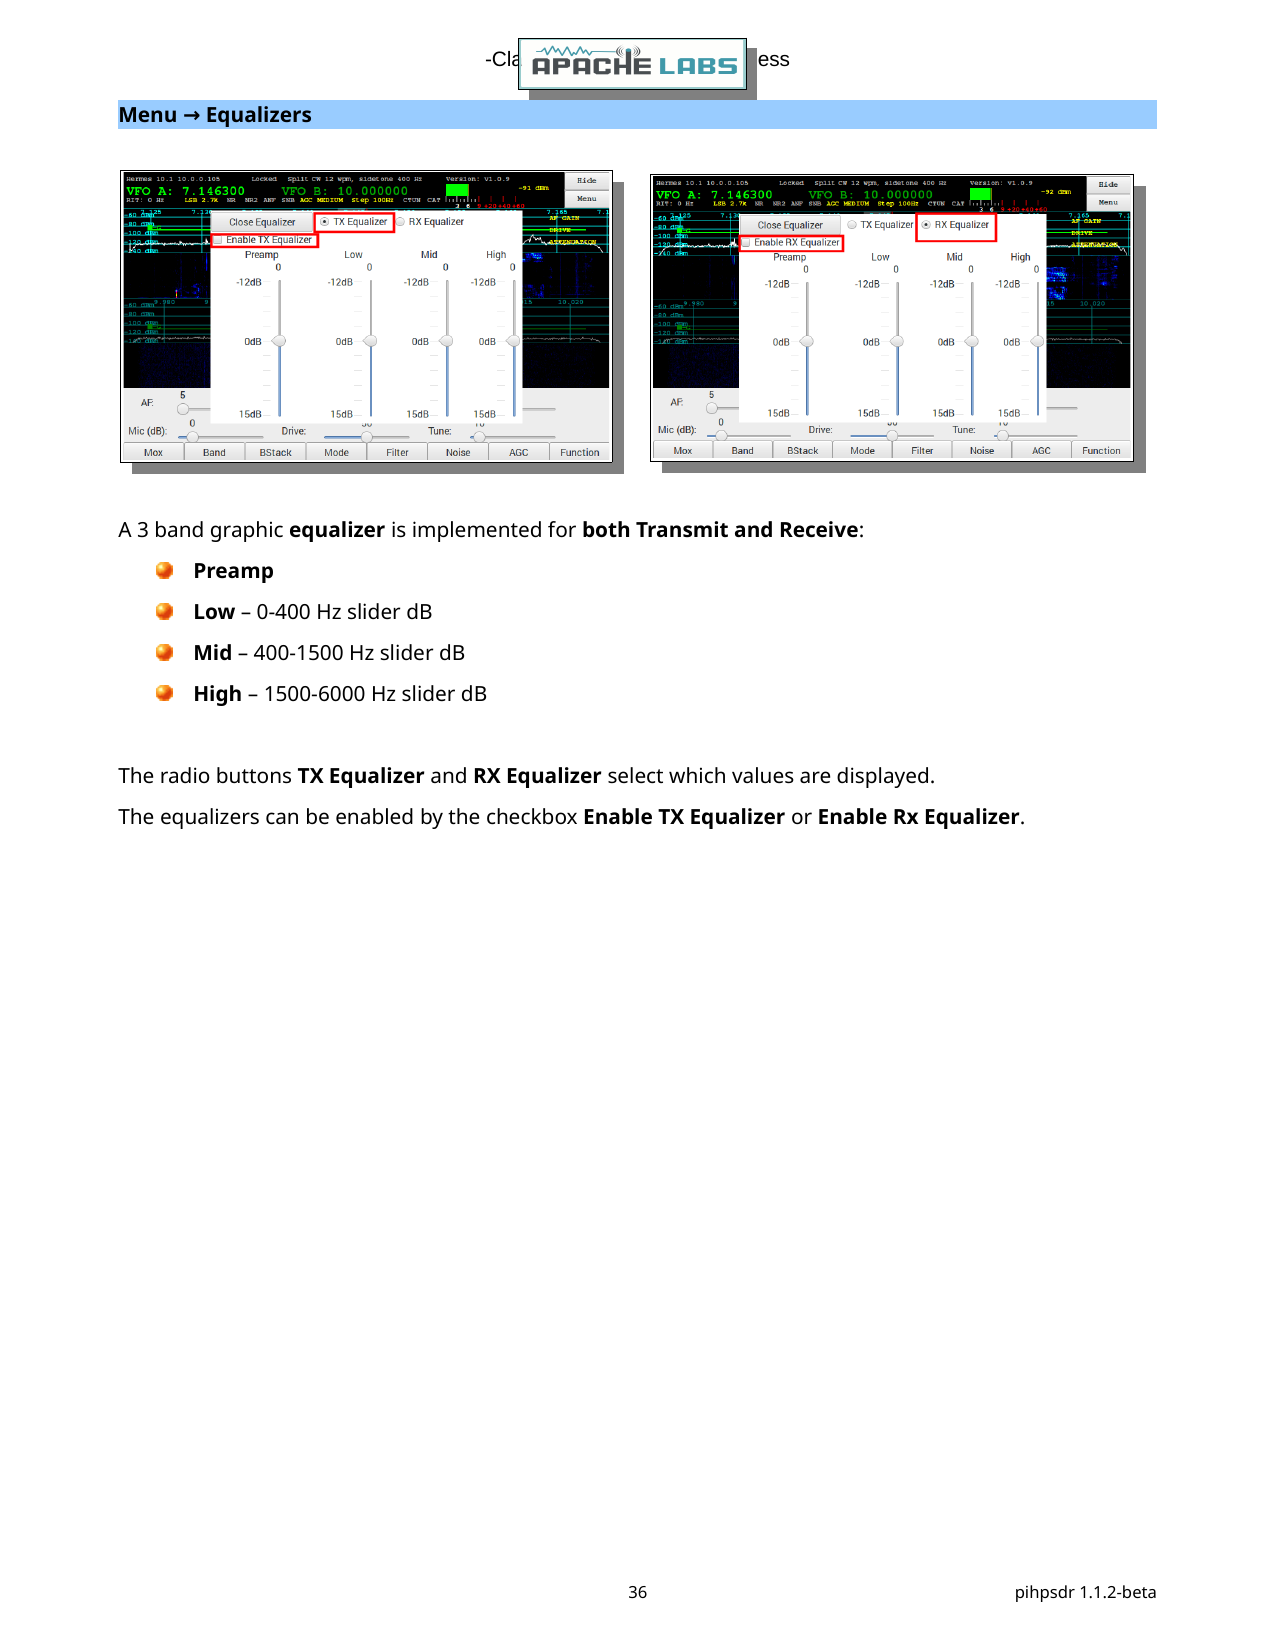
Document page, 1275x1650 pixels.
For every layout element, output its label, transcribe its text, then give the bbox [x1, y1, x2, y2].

list Mid – 400-1500 Hz slider dB [156, 638, 1157, 666]
picture [156, 644, 173, 661]
picture [156, 603, 173, 620]
picture [156, 562, 173, 579]
picture [653, 176, 1131, 458]
text The equalizers can be enabled by the checkbox Enable TX Equalizer or Enable Rx Equalizer. [118, 802, 1157, 830]
list Low – 0-400 Hz slider dB [156, 597, 1157, 626]
picture [123, 172, 610, 460]
picture [156, 685, 173, 701]
text The radio buttons TX Equalizer and RX Equalizer select which values are displayed. [118, 761, 1157, 789]
picture [521, 40, 744, 87]
text A 3 band graphic equalizer is implemented for both Transmit and Receive: [118, 515, 1157, 544]
subtitle Menu → Equalizers [118, 100, 1157, 129]
list High – 1500-6000 Hz slider dB [156, 679, 1157, 707]
list Preamp [156, 556, 1157, 584]
